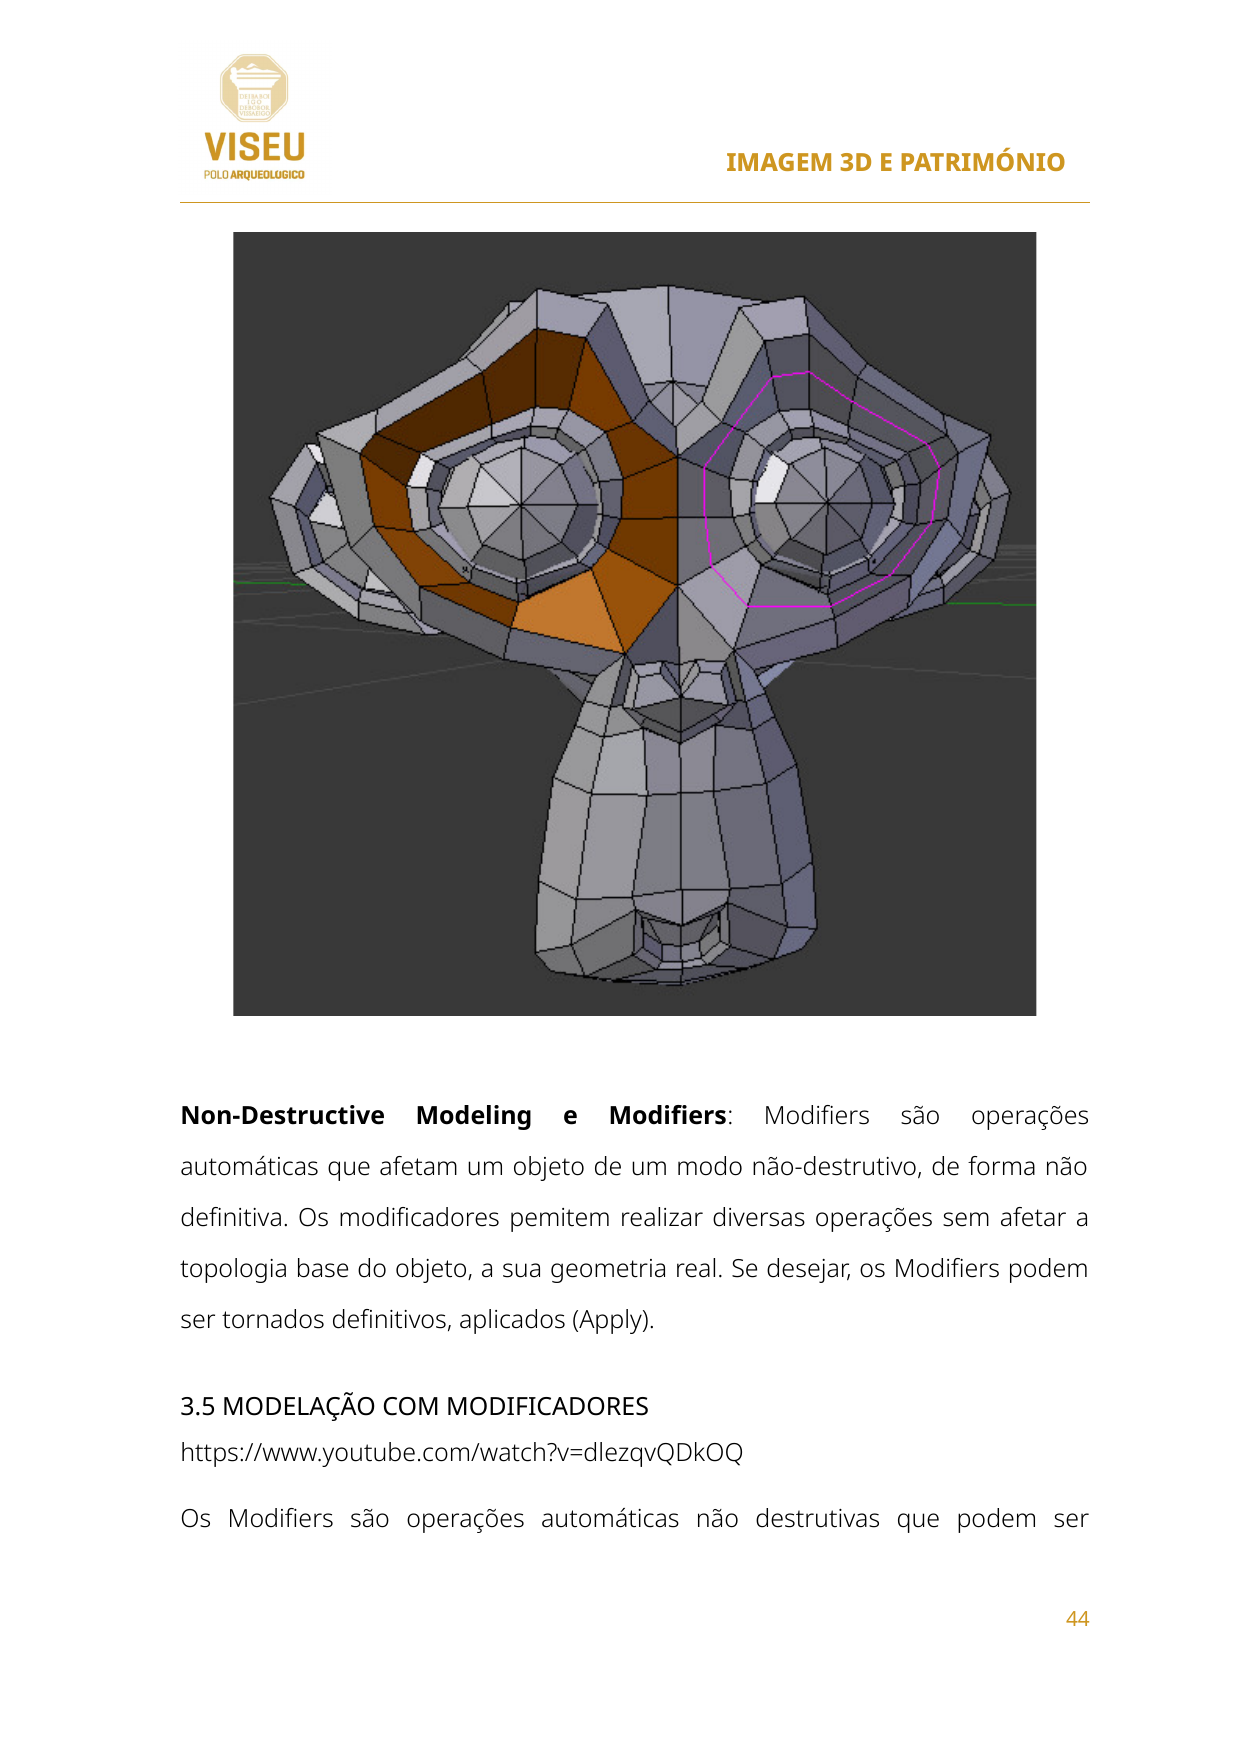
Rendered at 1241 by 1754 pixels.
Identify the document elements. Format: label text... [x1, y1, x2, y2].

text https://www.youtube.com/watch?v=dlezqvQDkOQ [180, 1435, 1090, 1469]
picture [233, 232, 1037, 1016]
subtitle 3.5 Modelação com modificadores [180, 1388, 1090, 1422]
text Os Modifiers são operações automáticas não destrutivas que podem ser [180, 1501, 1090, 1535]
text Non-Destructive Modeling e Modifiers: Modifiers são operações automáticas que afetam um objeto de um modo não-destrutivo, de forma não definitiva. Os modificadores pemitem realizar diversas operações sem afetar a topologia base do objeto, a sua geometria real. Se desejar, os Modifiers podem ser tornados definitivos, aplicados (Apply). [180, 1098, 1090, 1336]
